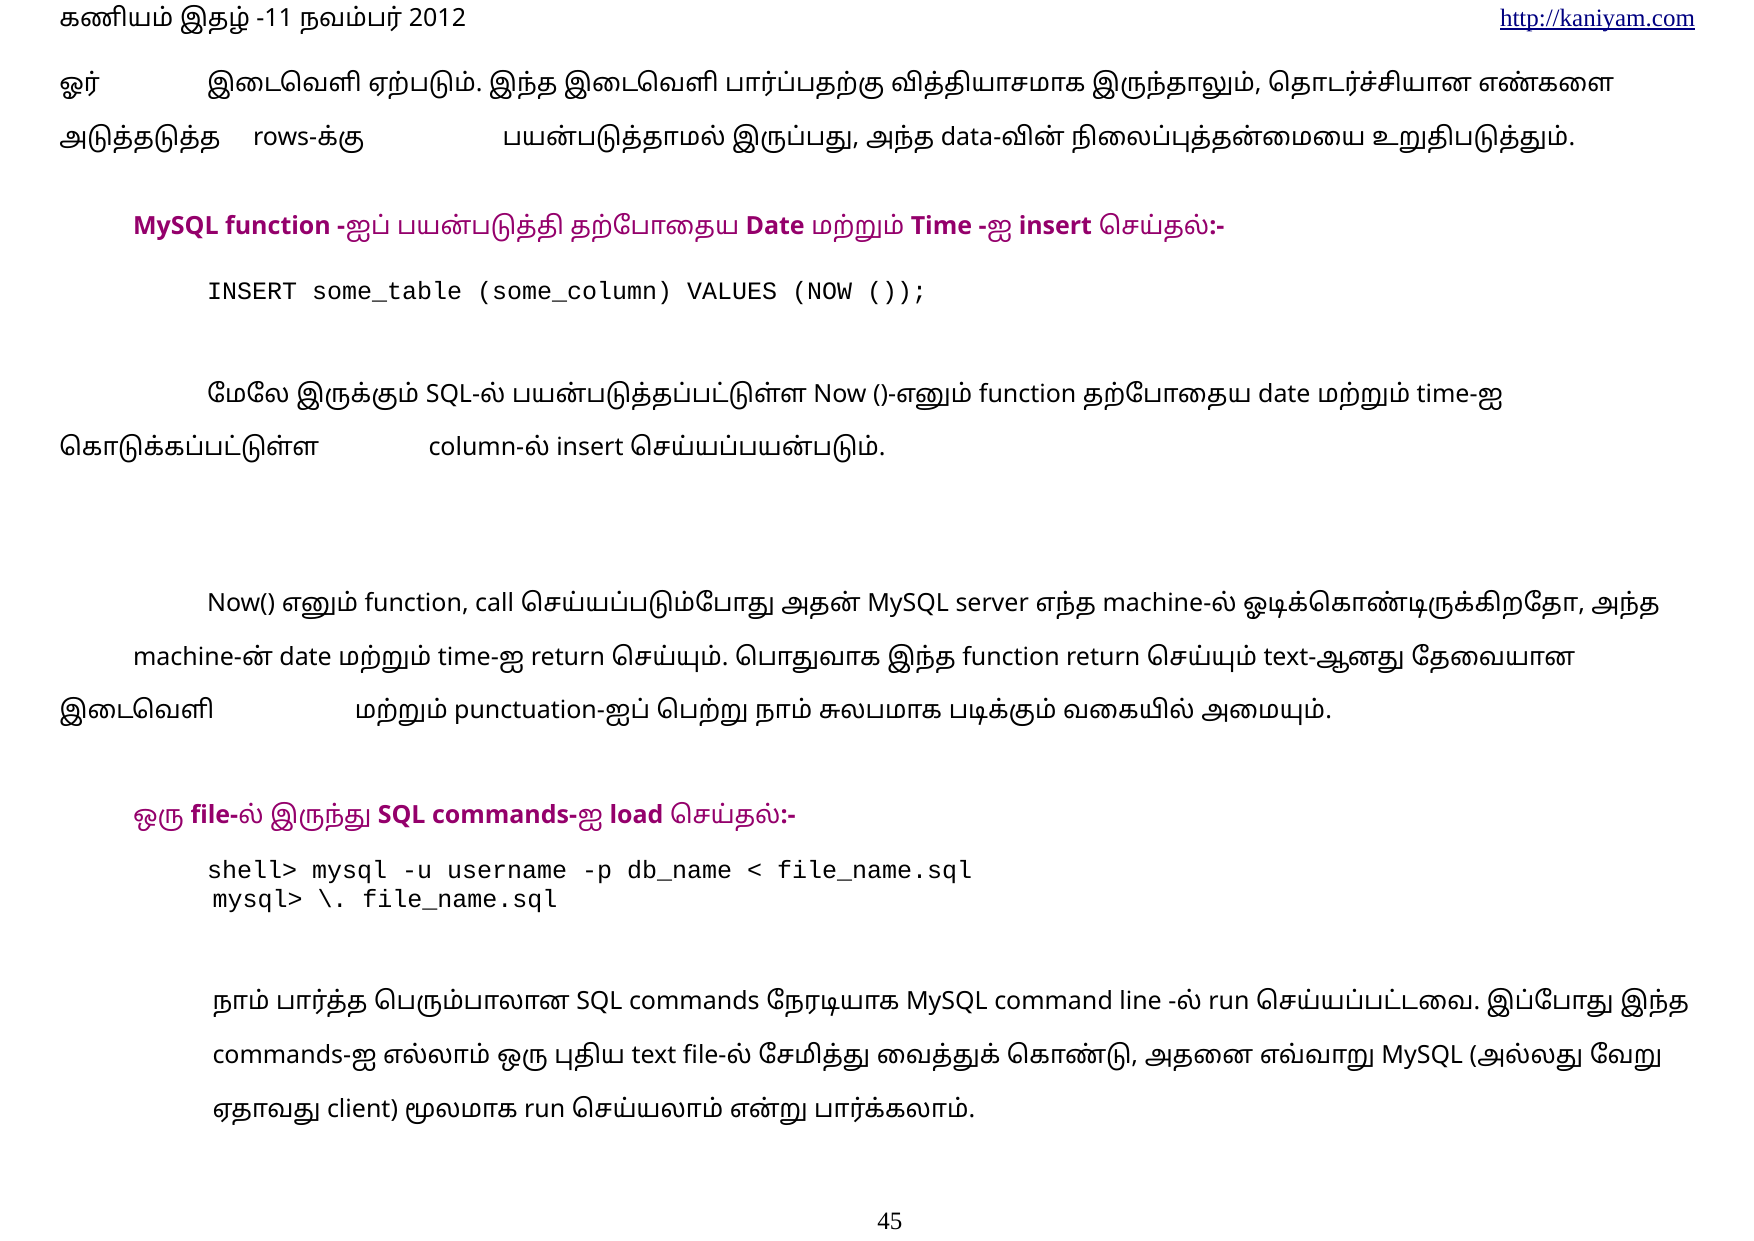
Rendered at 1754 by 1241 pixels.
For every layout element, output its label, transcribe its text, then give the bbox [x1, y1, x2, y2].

text shell> mysql -u username -p db_name < file_name.sql [59, 852, 1695, 886]
text MySQL function -ஐப் பயன்படுத்தி தற்போதைய Date மற்றும் Time -ஐ insert செய்தல்:- [59, 174, 1695, 245]
text ஓர் இடைவெளி ஏற்படும். இந்த இடைவெளி பார்ப்பதற்கு வித்தியாசமாக இருந்தாலும், தொடர்ச்சியான எண்களை அடுத்தடுத்த rows-க்கு பயன்படுத்தாமல் இருப்பது, அந்த data-வின் நிலைப்புத்தன்மையை உறுதிபடுத்தும். [59, 64, 1695, 155]
text INSERT some_table (some_column) VALUES (NOW ()); மேலே இருக்கும் SQL-ல் பயன்படுத்தப்பட்டுள்ள Now ()-எனும் function தற்போதைய date மற்றும் time-ஐ கொடுக்கப்பட்டுள்ள column-ல் insert செய்யப்பயன்படும். [59, 279, 1695, 516]
text mysql> \. file_name.sql நாம் பார்த்த பெரும்பாலான SQL commands நேரடியாக MySQL command line -ல் run செய்யப்பட்டவை. இப்போது இந்த commands-ஐ எல்லாம் ஒரு புதிய text file-ல் சேமித்து வைத்துக் கொண்டு, அதனை எவ்வாறு MySQL (அல்லது வேறு ஏதாவது client) மூலமாக run செய்யலாம் என்று பார்க்கலாம். [212, 886, 1695, 1128]
text Now() எனும் function, call செய்யப்படும்போது அதன் MySQL server எந்த machine-ல் ஓடிக்கொண்டிருக்கிறதோ, அந்த machine-ன் date மற்றும் time-ஐ return செய்யும். பொதுவாக இந்த function return செய்யும் text-ஆனது தேவையான இடைவெளி மற்றும் punctuation-ஐப் பெற்று நாம் சுலபமாக படிக்கும் வகையில் அமையும். ஒரு file-ல் இருந்து SQL commands-ஐ load செய்தல்:- [59, 533, 1695, 834]
